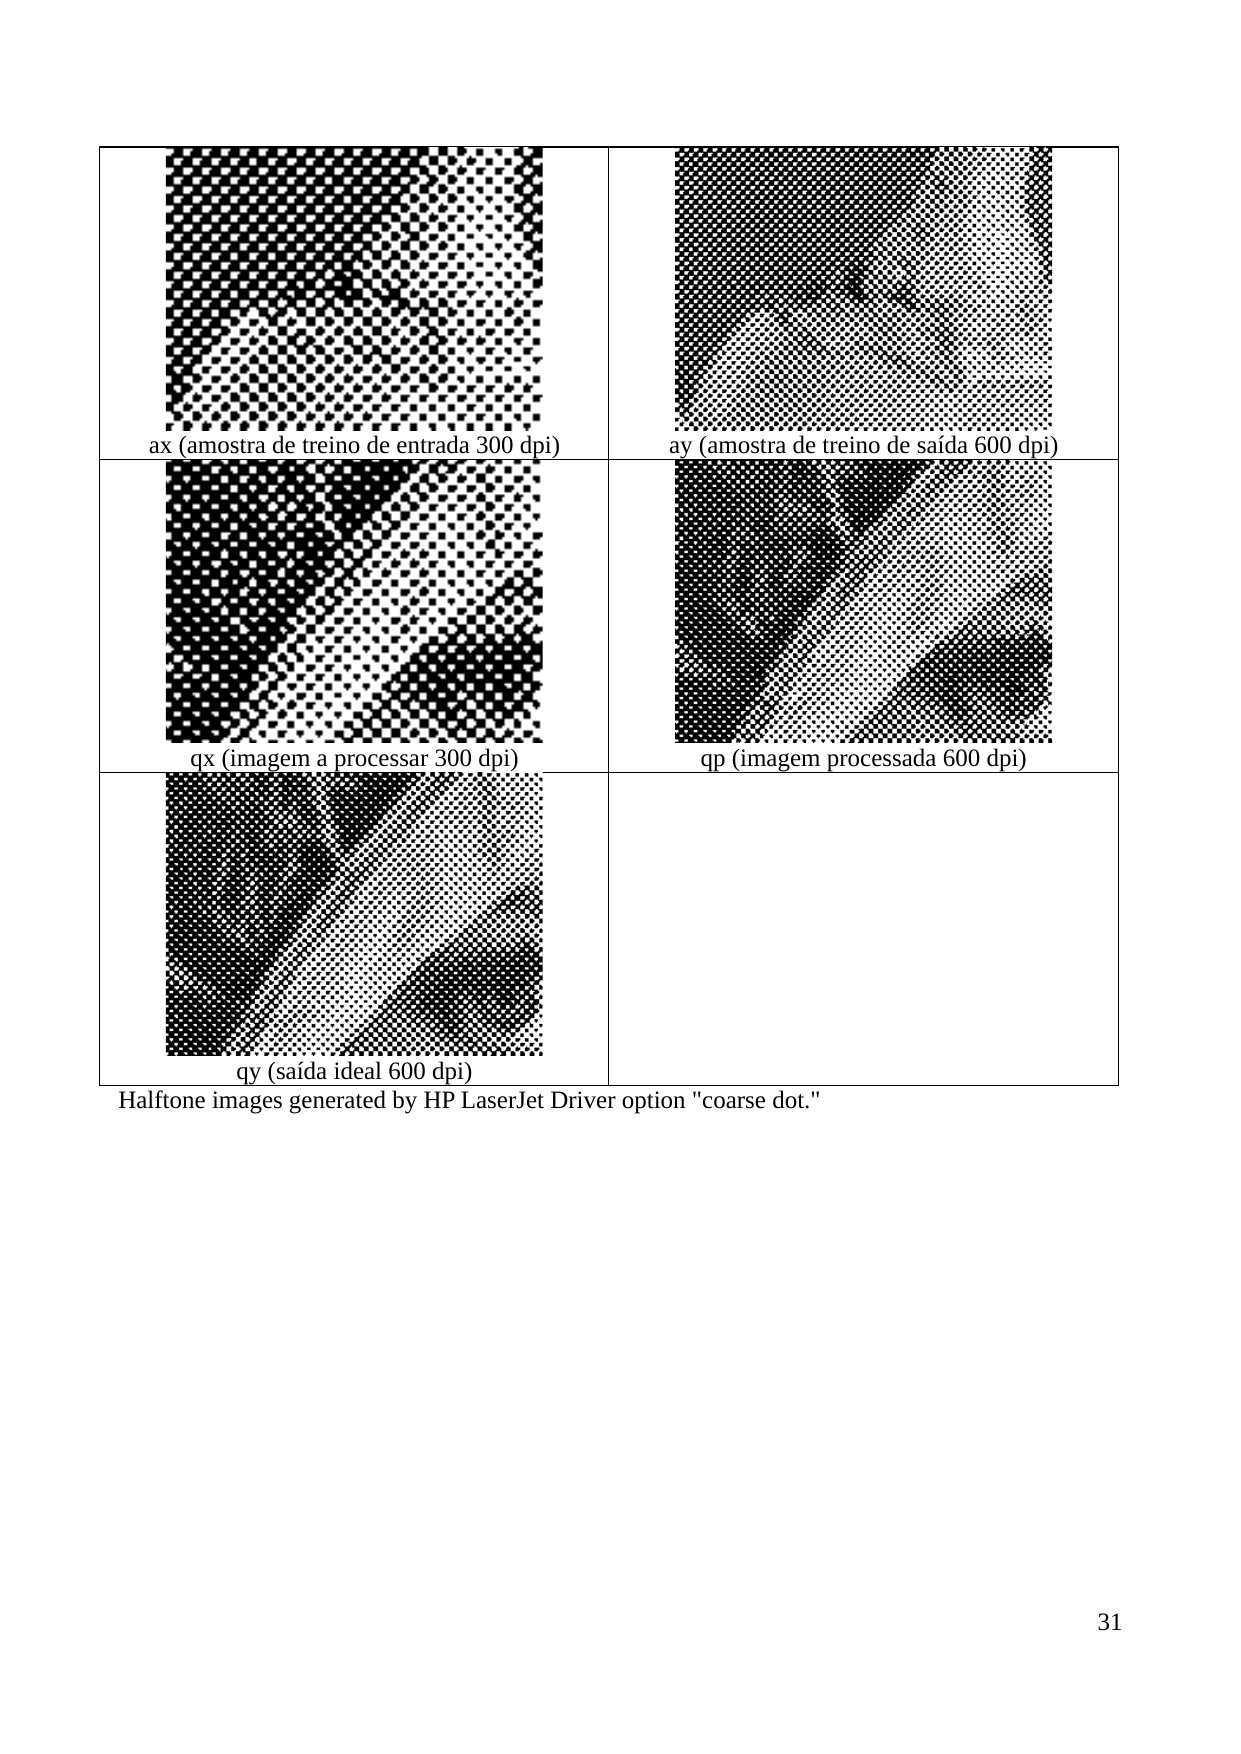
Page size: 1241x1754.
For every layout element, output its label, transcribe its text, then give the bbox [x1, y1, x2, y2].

table_cell [609, 773, 1118, 1084]
table_cell qy (saída ideal 600 dpi) [100, 773, 608, 1084]
table_cell qx (imagem a processar 300 dpi) [100, 460, 608, 772]
table_cell qp (imagem processada 600 dpi) [609, 460, 1118, 772]
table_header ay (amostra de treino de saída 600 dpi) [609, 148, 1118, 459]
text Halftone images generated by HP LaserJet Driver option "coarse dot." [118, 1086, 1122, 1114]
table_header ax (amostra de treino de entrada 300 dpi) [100, 148, 608, 459]
